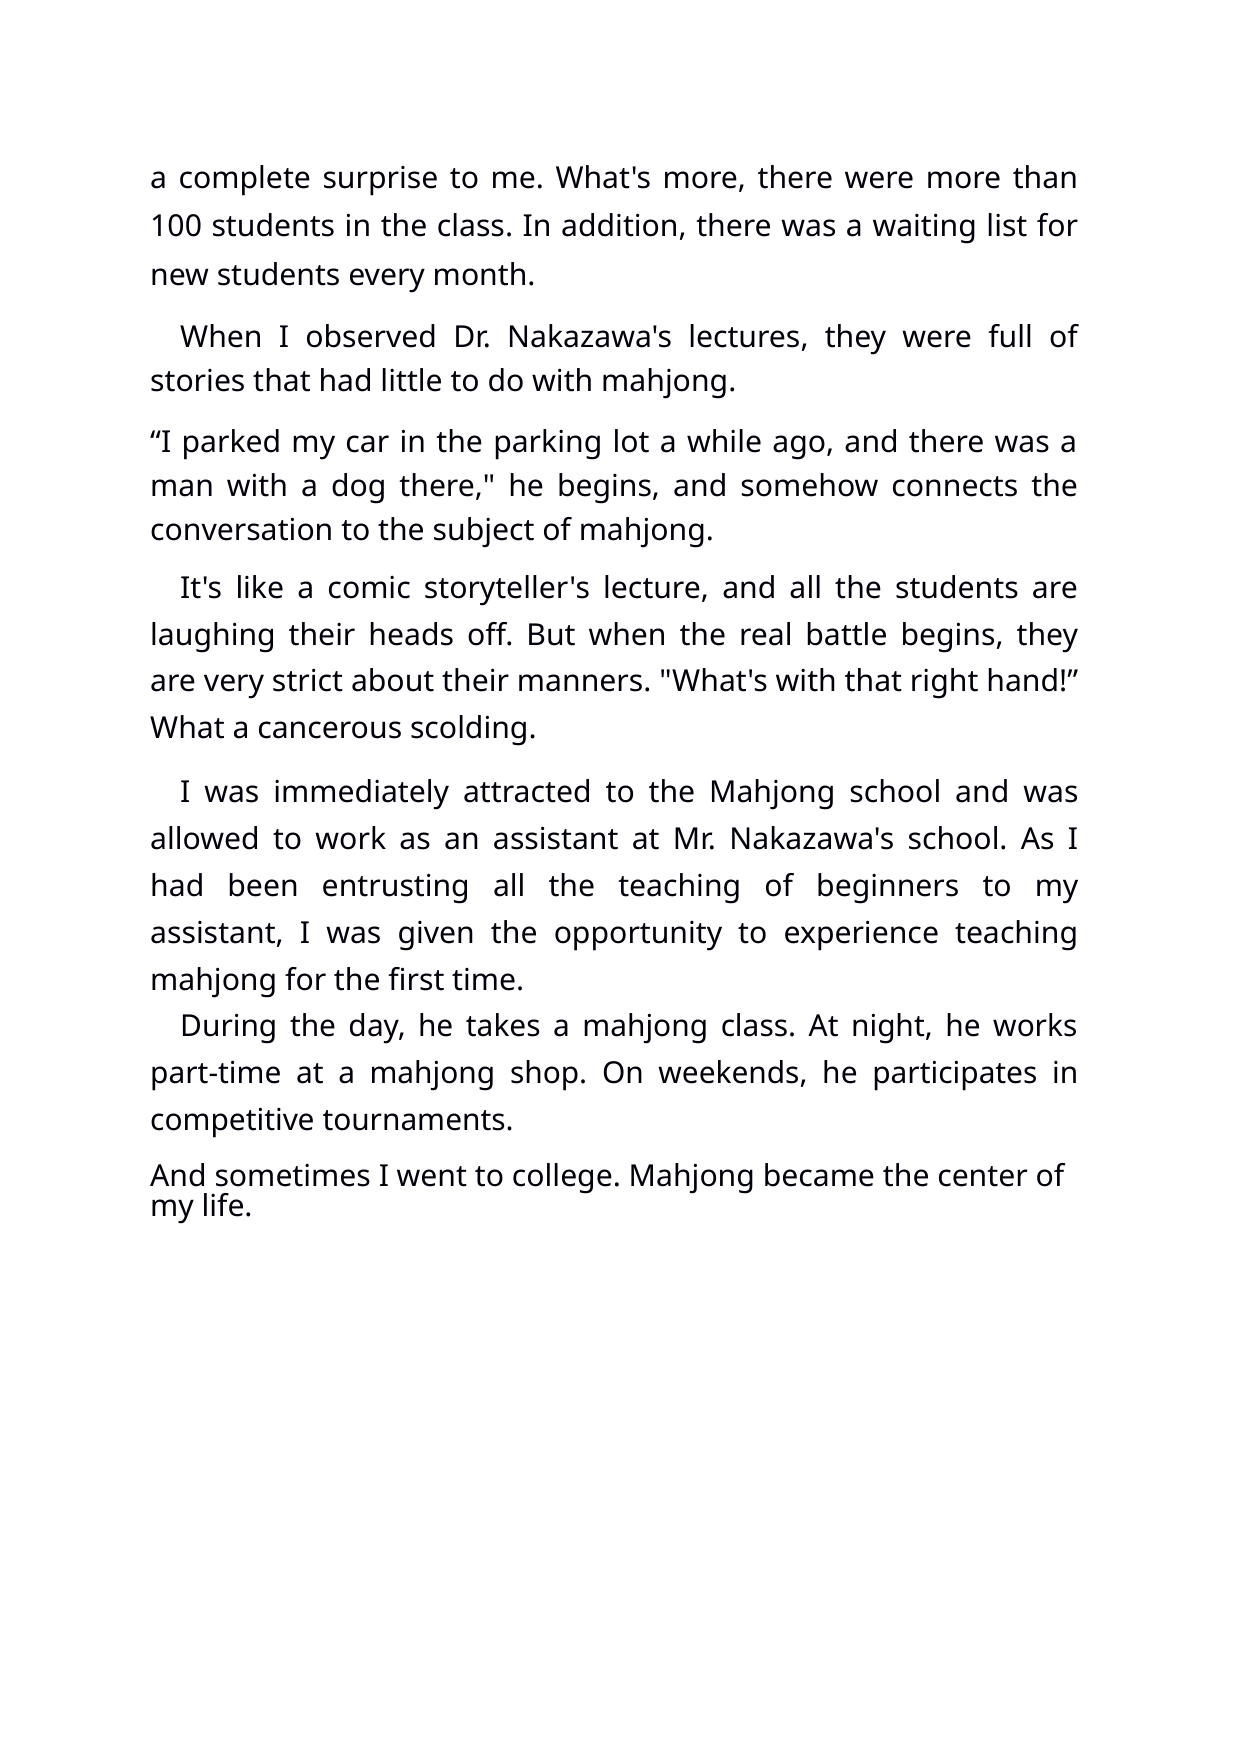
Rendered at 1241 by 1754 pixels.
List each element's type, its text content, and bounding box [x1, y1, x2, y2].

text During the day, he takes a mahjong class. At night, he works part-time at a mahjong shop. On weekends, he participates in competitive tournaments. [150, 999, 1079, 1140]
text I was immediately attracted to the Mahjong school and was allowed to work as an assistant at Mr. Nakazawa's school. As I had been entrusting all the teaching of beginners to my assistant, I was given the opportunity to experience teaching mahjong for the first time. [150, 765, 1079, 999]
text a complete surprise to me. What's more, there were more than 100 students in the class. In addition, there was a waiting list for new students every month. [150, 150, 1079, 295]
text It's like a comic storyteller's lecture, and all the students are laughing their heads off. But when the real battle begins, they are very strict about their manners. "What's with that right hand!” What a cancerous scolding. [150, 561, 1079, 748]
text “I parked my car in the parking lot a while ago, and there was a man with a dog there," he begins, and somehow connects the conversation to the subject of mahjong. [150, 417, 1079, 549]
text And sometimes I went to college. Mahjong became the center of my life. [150, 1162, 1090, 1223]
text When I observed Dr. Nakazawa's lectures, they were full of stories that had little to do with mahjong. [150, 312, 1079, 400]
